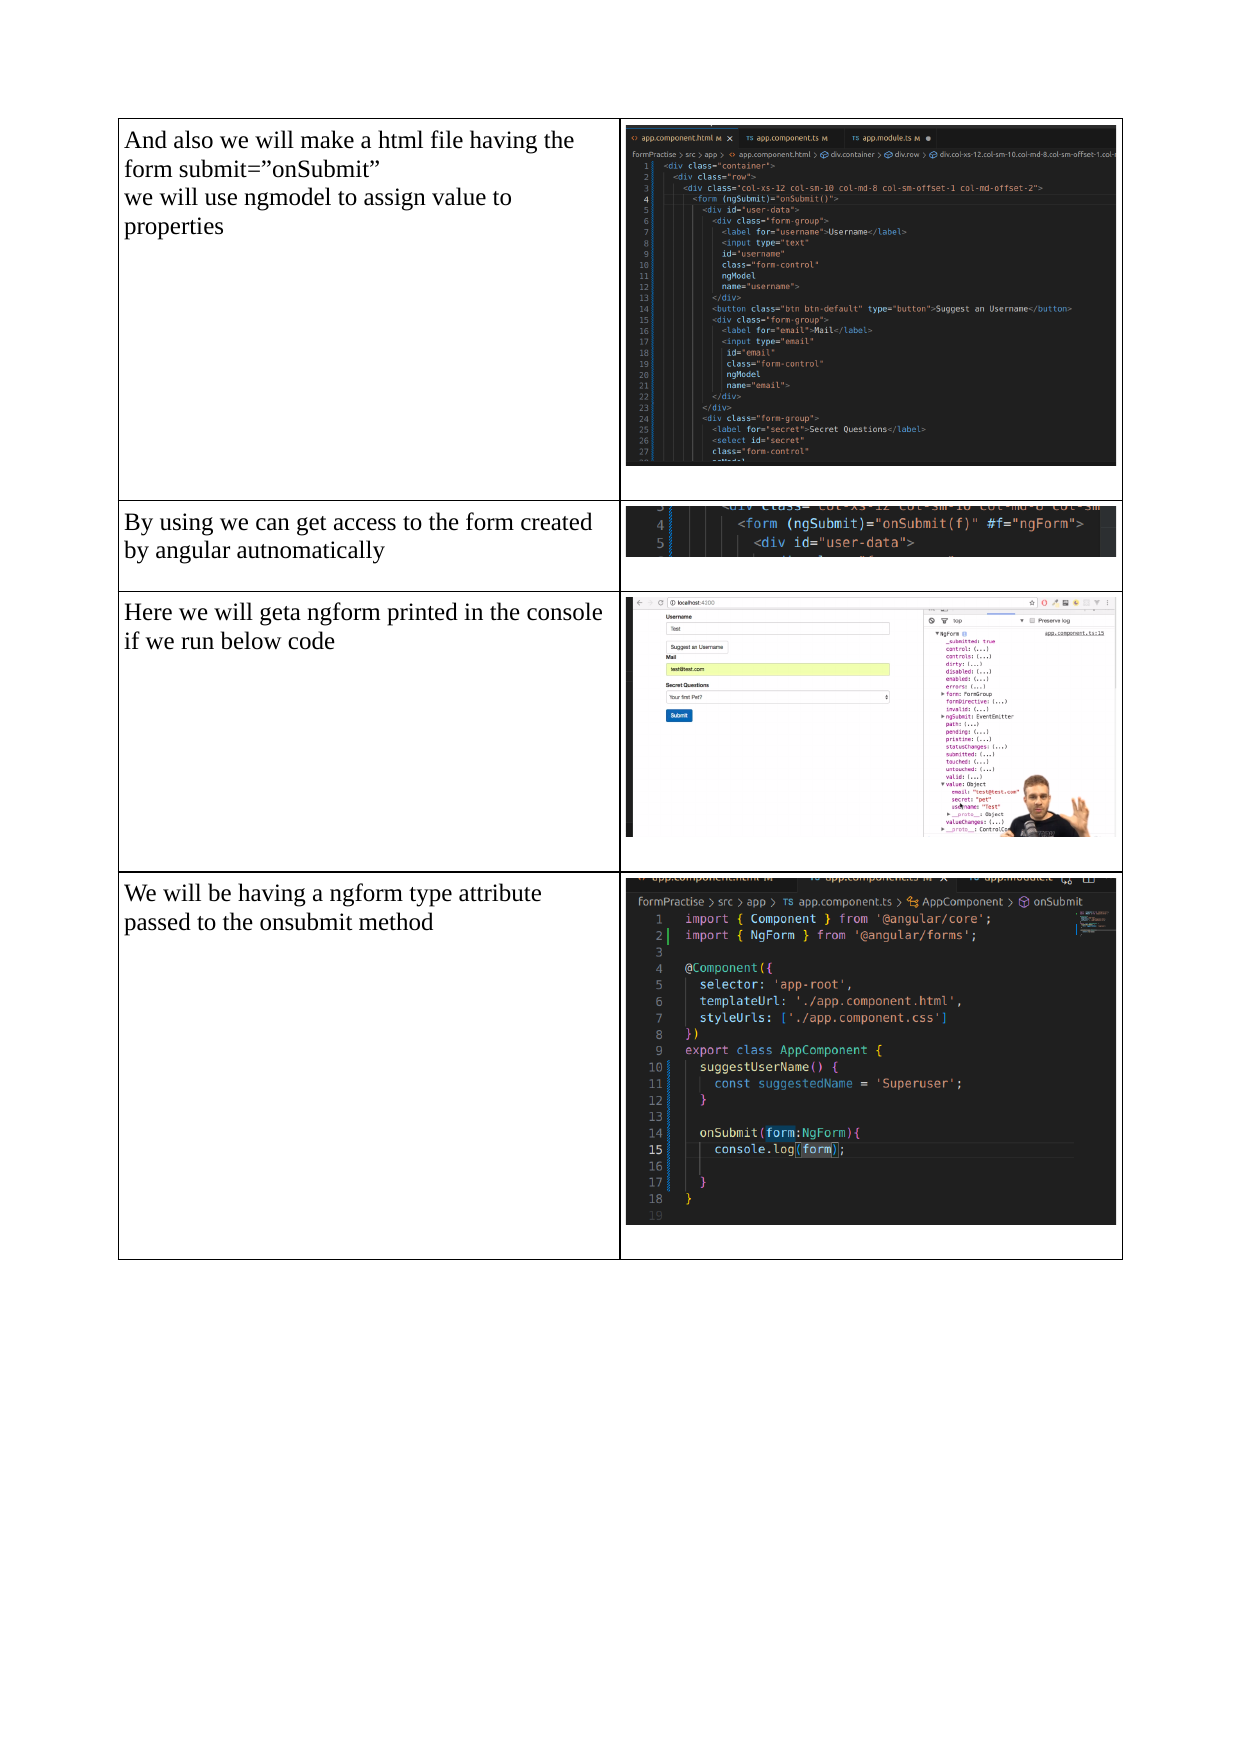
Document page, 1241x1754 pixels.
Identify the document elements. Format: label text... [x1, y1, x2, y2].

table_cell [621, 501, 1122, 591]
table_cell [621, 119, 1122, 500]
table_cell By using we can get access to the form created by angular autnomatically [119, 501, 619, 591]
picture [625, 506, 1117, 557]
picture [625, 878, 1117, 1225]
table_cell Here we will geta ngform printed in the console if we run below code [119, 592, 619, 871]
picture [625, 597, 1117, 837]
table_cell We will be having a ngform type attribute passed to the onsubmit method [119, 873, 619, 1259]
table_cell And also we will make a html file having the form submit=”onSubmit” we will use ngmodel to assign value to properties [119, 119, 619, 500]
table_cell [621, 873, 1122, 1259]
picture [625, 125, 1117, 466]
table_cell [621, 592, 1122, 871]
